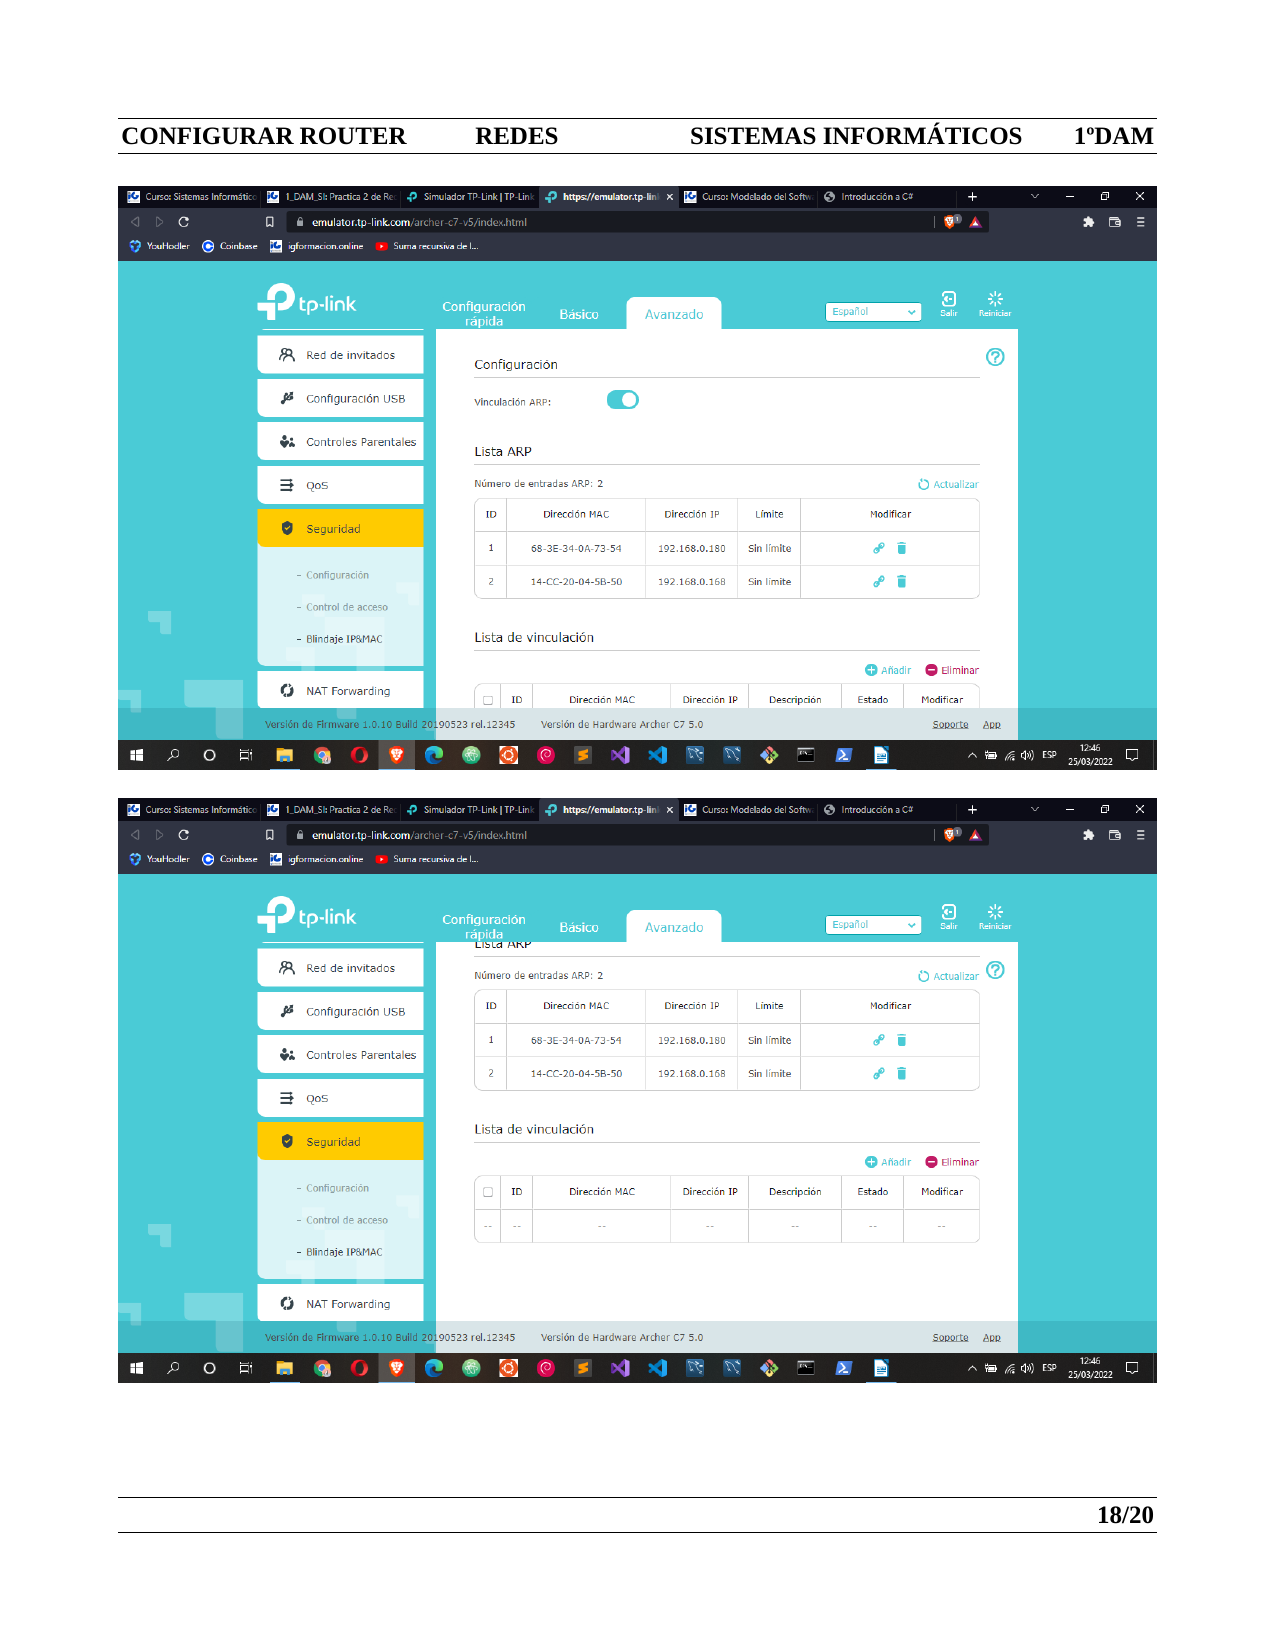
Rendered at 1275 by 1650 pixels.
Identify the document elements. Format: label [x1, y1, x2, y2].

picture [118, 186, 1157, 770]
picture [118, 798, 1157, 1383]
